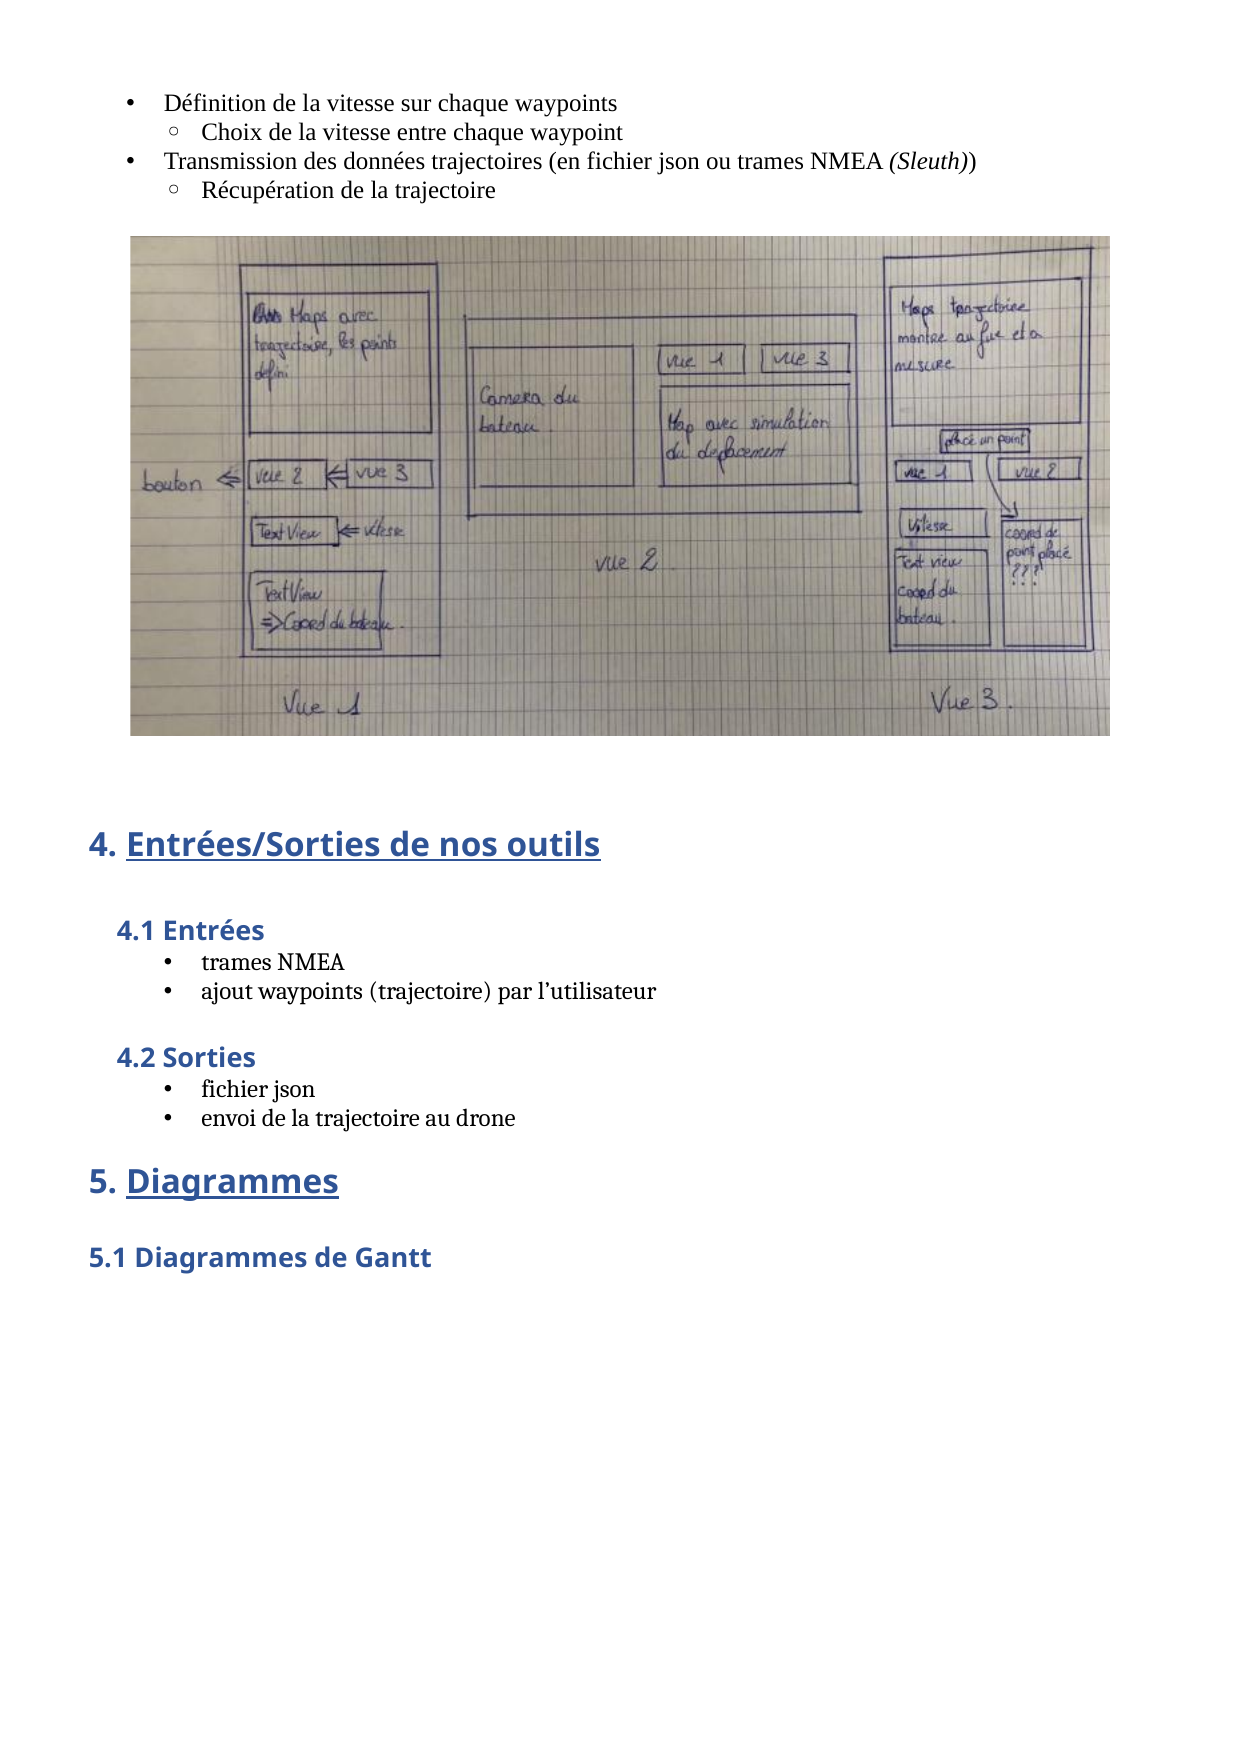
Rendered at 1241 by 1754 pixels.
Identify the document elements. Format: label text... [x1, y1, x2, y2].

list Définition de la vitesse sur chaque waypoints [126, 88, 1152, 117]
subtitle 4. Entrées/Sorties de nos outils [88, 821, 1152, 866]
list Choix de la vitesse entre chaque waypoint [163, 117, 1152, 146]
list Transmission des données trajectoires (en fichier json ou trames NMEA (Sleuth)) [126, 146, 1152, 175]
subtitle 5. Diagrammes [88, 1158, 1152, 1203]
list trames NMEA [163, 948, 1152, 977]
subtitle 4.1 Entrées [88, 911, 1152, 948]
subtitle 5.1 Diagrammes de Gantt [88, 1238, 1152, 1275]
list fichier json [163, 1075, 1152, 1104]
list ajout waypoints (trajectoire) par l’utilisateur [163, 977, 1152, 1006]
subtitle 4.2 Sorties [88, 1038, 1152, 1075]
picture [130, 236, 1110, 736]
list envoi de la trajectoire au drone [163, 1104, 1152, 1133]
list Récupération de la trajectoire [163, 175, 1152, 203]
